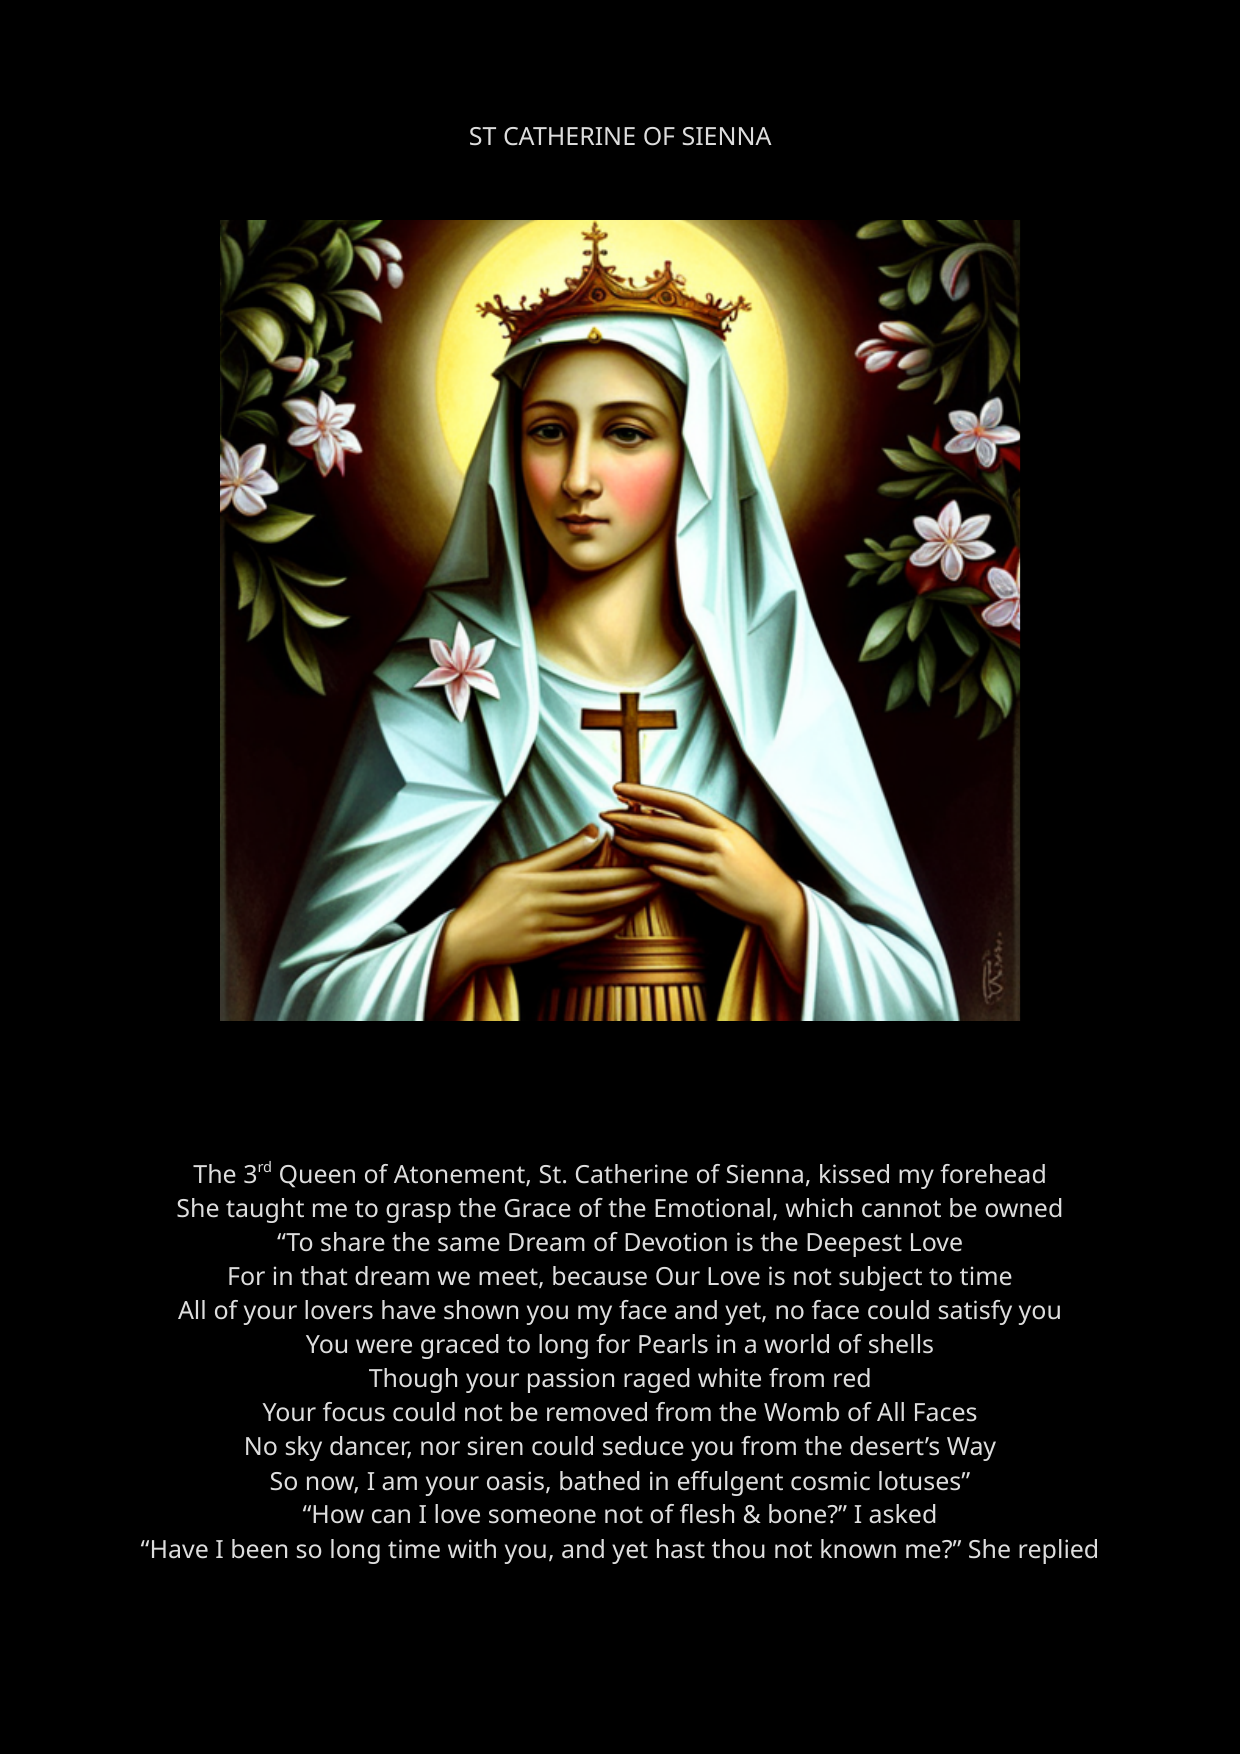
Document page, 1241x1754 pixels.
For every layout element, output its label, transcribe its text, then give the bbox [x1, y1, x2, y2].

text Though your passion raged white from red [118, 1361, 1122, 1395]
text All of your lovers have shown you my face and yet, no face could satisfy you [118, 1293, 1122, 1327]
text For in that dream we meet, because Our Love is not subject to time [118, 1259, 1122, 1293]
text Your focus could not be removed from the Womb of All Faces [118, 1395, 1122, 1429]
picture [220, 220, 1020, 1021]
text “To share the same Dream of Devotion is the Deepest Love [118, 1225, 1122, 1259]
text “How can I love someone not of flesh & bone?” I asked [118, 1497, 1122, 1531]
text “Have I been so long time with you, and yet hast thou not known me?” She replied [118, 1531, 1122, 1565]
text She taught me to grasp the Grace of the Emotional, which cannot be owned [118, 1191, 1122, 1225]
text The 3rd Queen of Atonement, St. Catherine of Sienna, kissed my forehead [118, 1157, 1122, 1191]
text ST CATHERINE OF SIENNA [118, 118, 1122, 152]
text No sky dancer, nor siren could seduce you from the desert’s Way [118, 1429, 1122, 1463]
text You were graced to long for Pearls in a world of shells [118, 1327, 1122, 1361]
text So now, I am your oasis, bathed in effulgent cosmic lotuses” [118, 1463, 1122, 1497]
